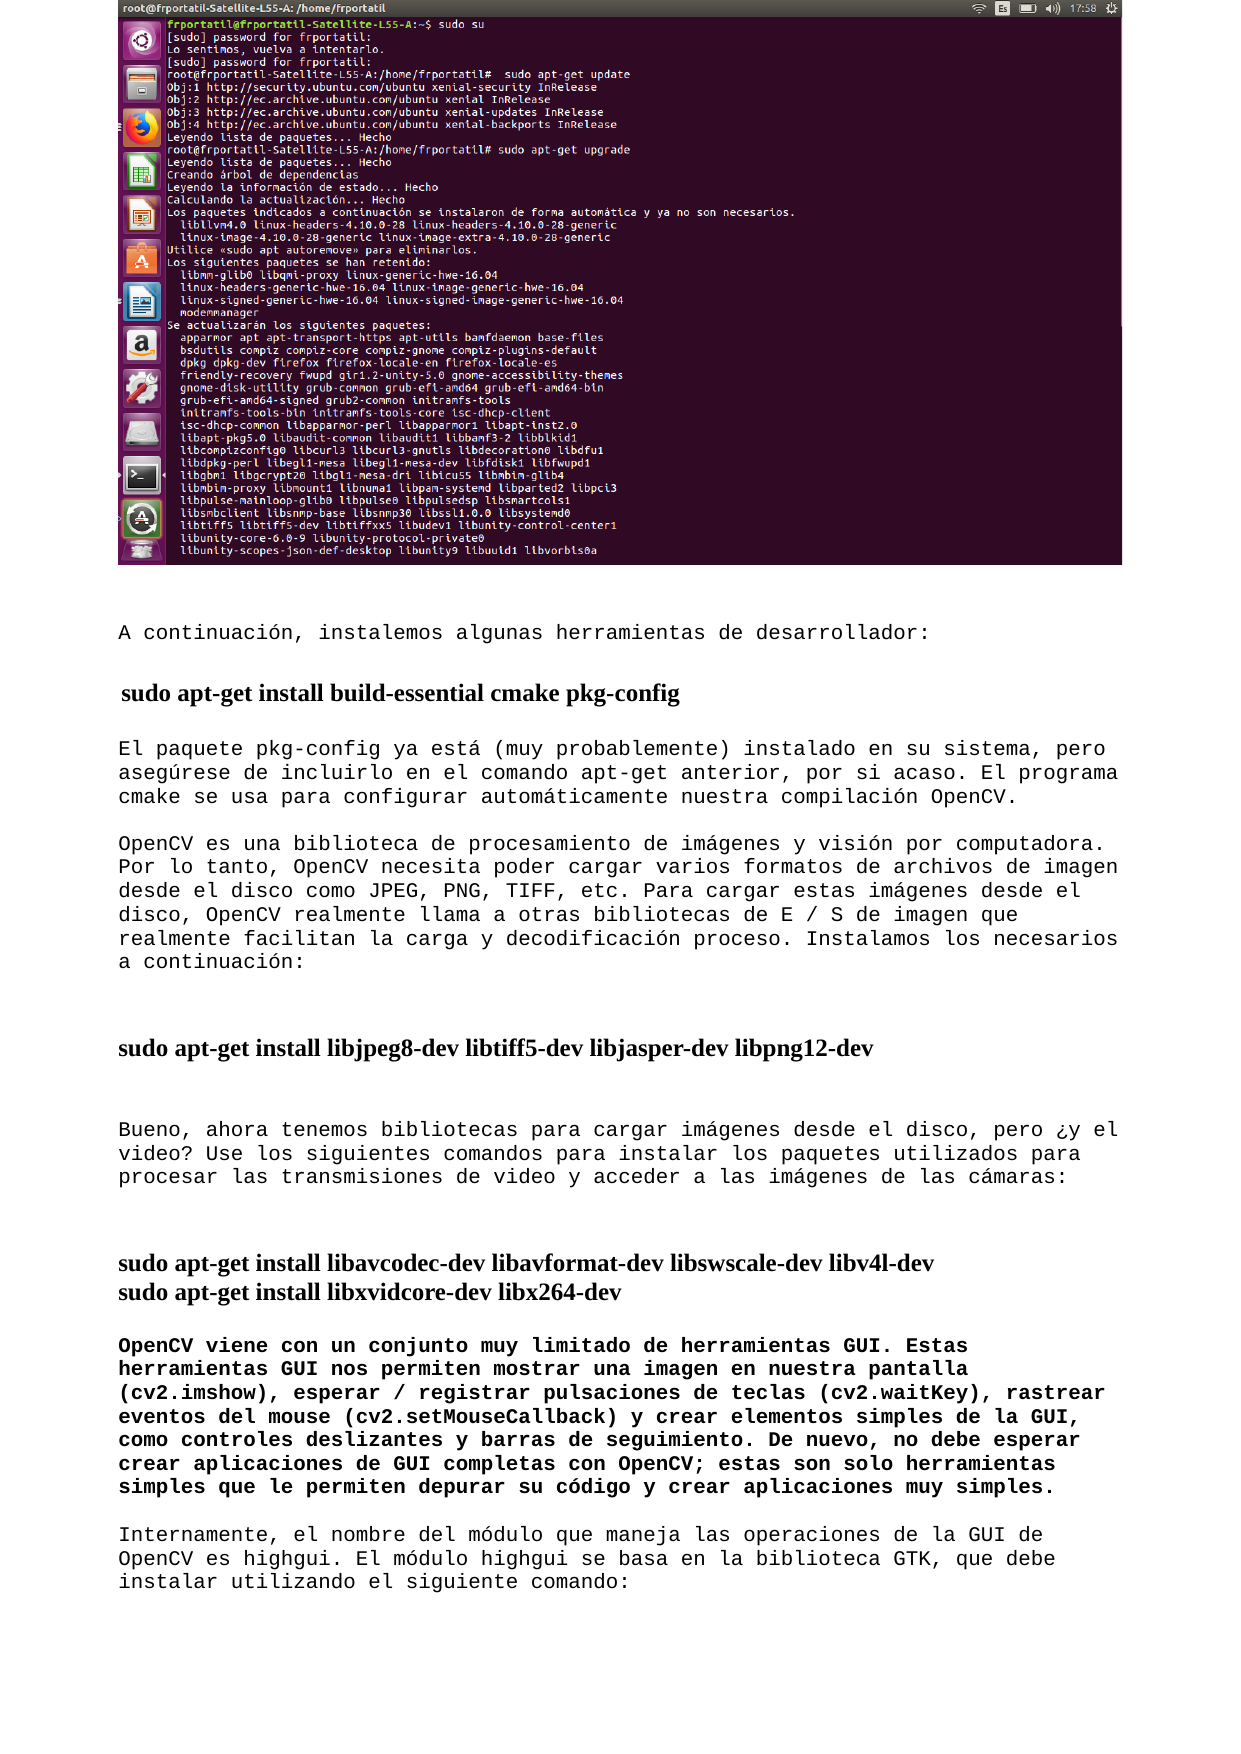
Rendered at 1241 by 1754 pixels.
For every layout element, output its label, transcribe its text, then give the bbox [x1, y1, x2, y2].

picture [118, 0, 1123, 565]
text Bueno, ahora tenemos bibliotecas para cargar imágenes desde el disco, pero ¿y el video? Use los siguientes comandos para instalar los paquetes utilizados para procesar las transmisiones de video y acceder a las imágenes de las cámaras: [118, 1119, 1122, 1190]
text sudo apt-get install libxvidcore-dev libx264-dev [118, 1277, 1122, 1306]
text OpenCV viene con un conjunto muy limitado de herramientas GUI. Estas herramientas GUI nos permiten mostrar una imagen en nuestra pantalla (cv2.imshow), esperar / registrar pulsaciones de teclas (cv2.waitKey), rastrear eventos del mouse (cv2.setMouseCallback) y crear elementos simples de la GUI, como controles deslizantes y barras de seguimiento. De nuevo, no debe esperar crear aplicaciones de GUI completas con OpenCV; estas son solo herramientas simples que le permiten depurar su código y crear aplicaciones muy simples. [118, 1335, 1122, 1500]
text El paquete pkg-config ya está (muy probablemente) instalado en su sistema, pero asegúrese de incluirlo en el comando apt-get anterior, por si acaso. El programa cmake se usa para configurar automáticamente nuestra compilación OpenCV. [118, 738, 1122, 809]
text OpenCV es una biblioteca de procesamiento de imágenes y visión por computadora. Por lo tanto, OpenCV necesita poder cargar varios formatos de archivos de imagen desde el disco como JPEG, PNG, TIFF, etc. Para cargar estas imágenes desde el disco, OpenCV realmente llama a otras bibliotecas de E / S de imagen que realmente facilitan la carga y decodificación proceso. Instalamos los necesarios a continuación: [118, 833, 1122, 975]
table_header sudo apt-get install build-essential cmake pkg-config [118, 675, 921, 709]
text sudo apt-get install libavcodec-dev libavformat-dev libswscale-dev libv4l-dev [118, 1248, 1122, 1277]
text A continuación, instalemos algunas herramientas de desarrollador: [118, 622, 1122, 646]
text Internamente, el nombre del módulo que maneja las operaciones de la GUI de OpenCV es highgui. El módulo highgui se basa en la biblioteca GTK, que debe instalar utilizando el siguiente comando: [118, 1524, 1122, 1595]
text sudo apt-get install libjpeg8-dev libtiff5-dev libjasper-dev libpng12-dev [118, 1033, 1122, 1062]
